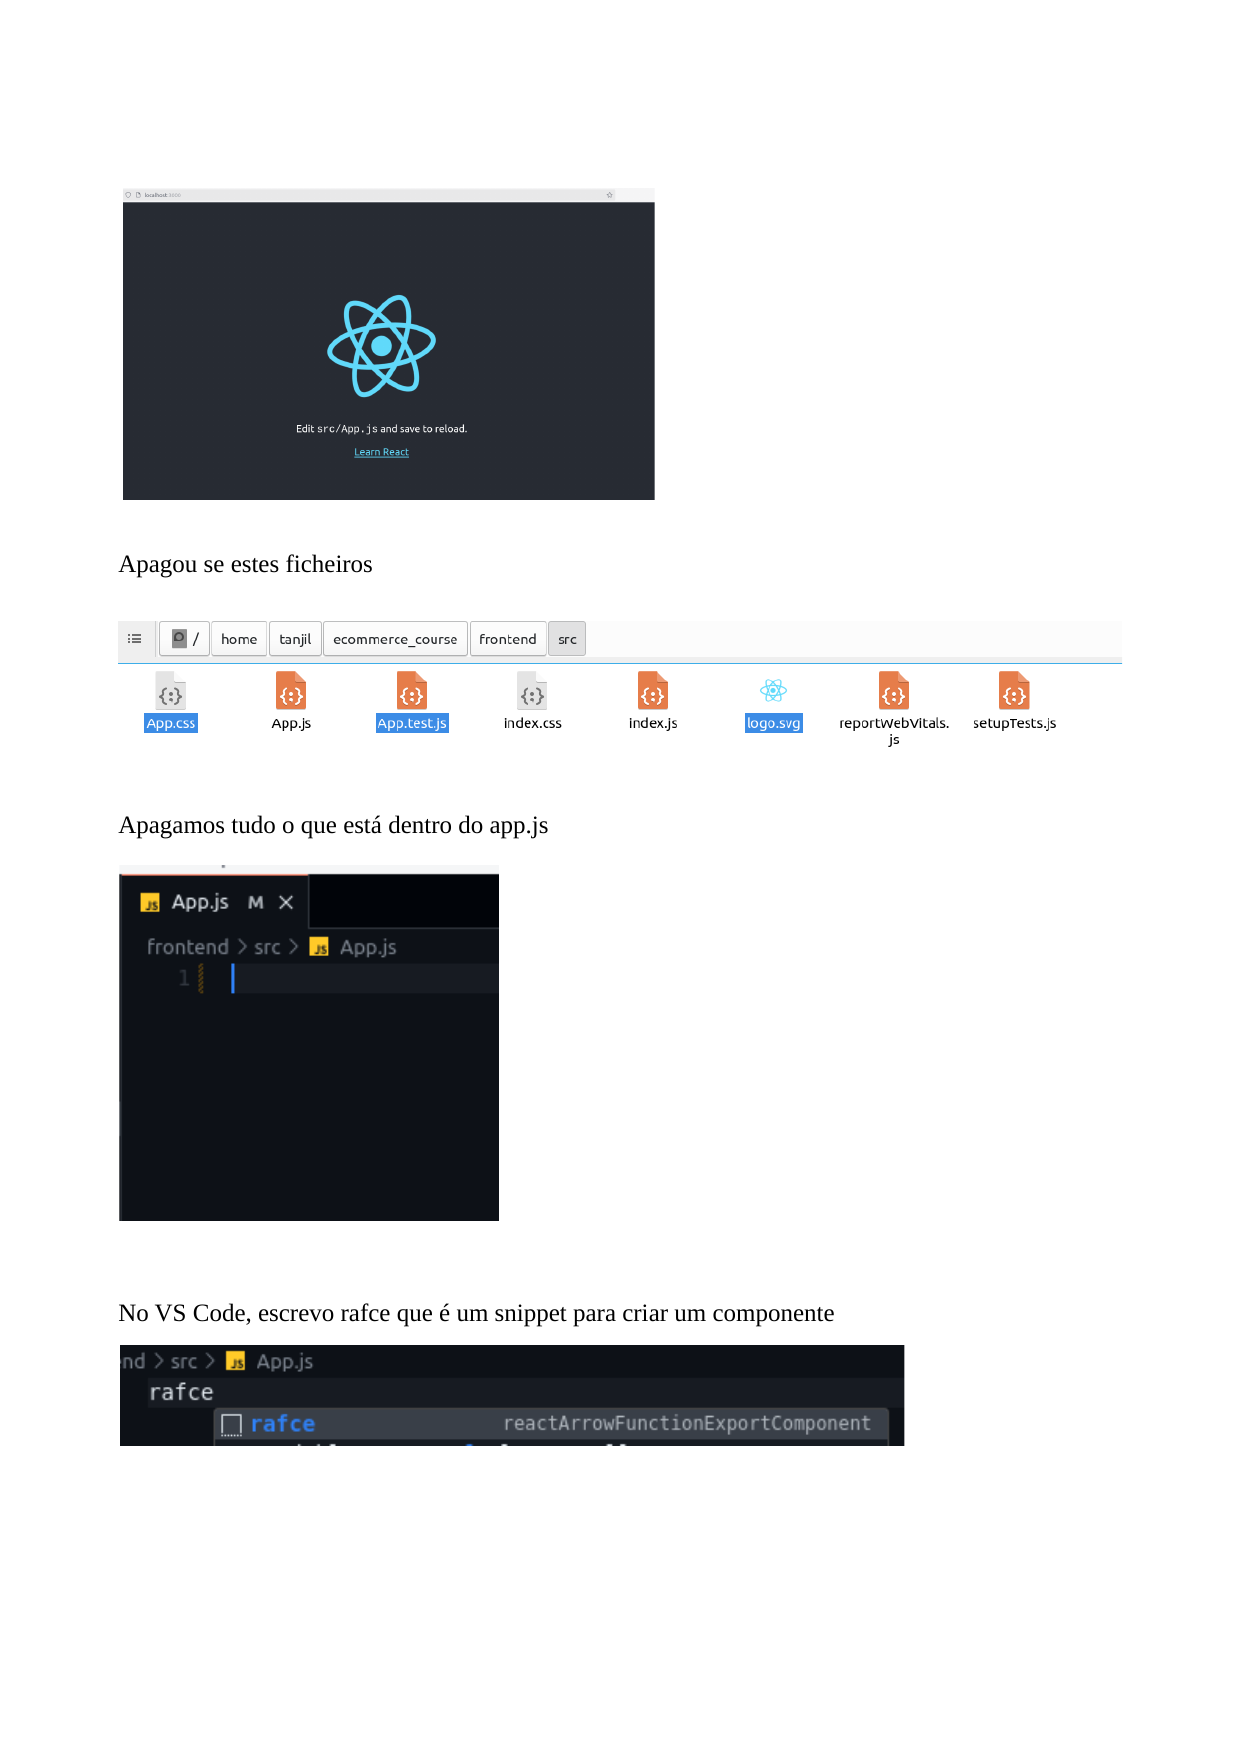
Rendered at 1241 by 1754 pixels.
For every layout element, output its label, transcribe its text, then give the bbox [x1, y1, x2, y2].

picture [119, 865, 499, 1221]
text Apagamos tudo o que está dentro do app.js [118, 810, 1122, 838]
picture [118, 621, 1123, 781]
picture [123, 188, 655, 500]
text Apagou se estes ficheiros [118, 549, 1122, 578]
text No VS Code, escrevo rafce que é um snippet para criar um componente [118, 1298, 1122, 1327]
picture [120, 1345, 905, 1446]
